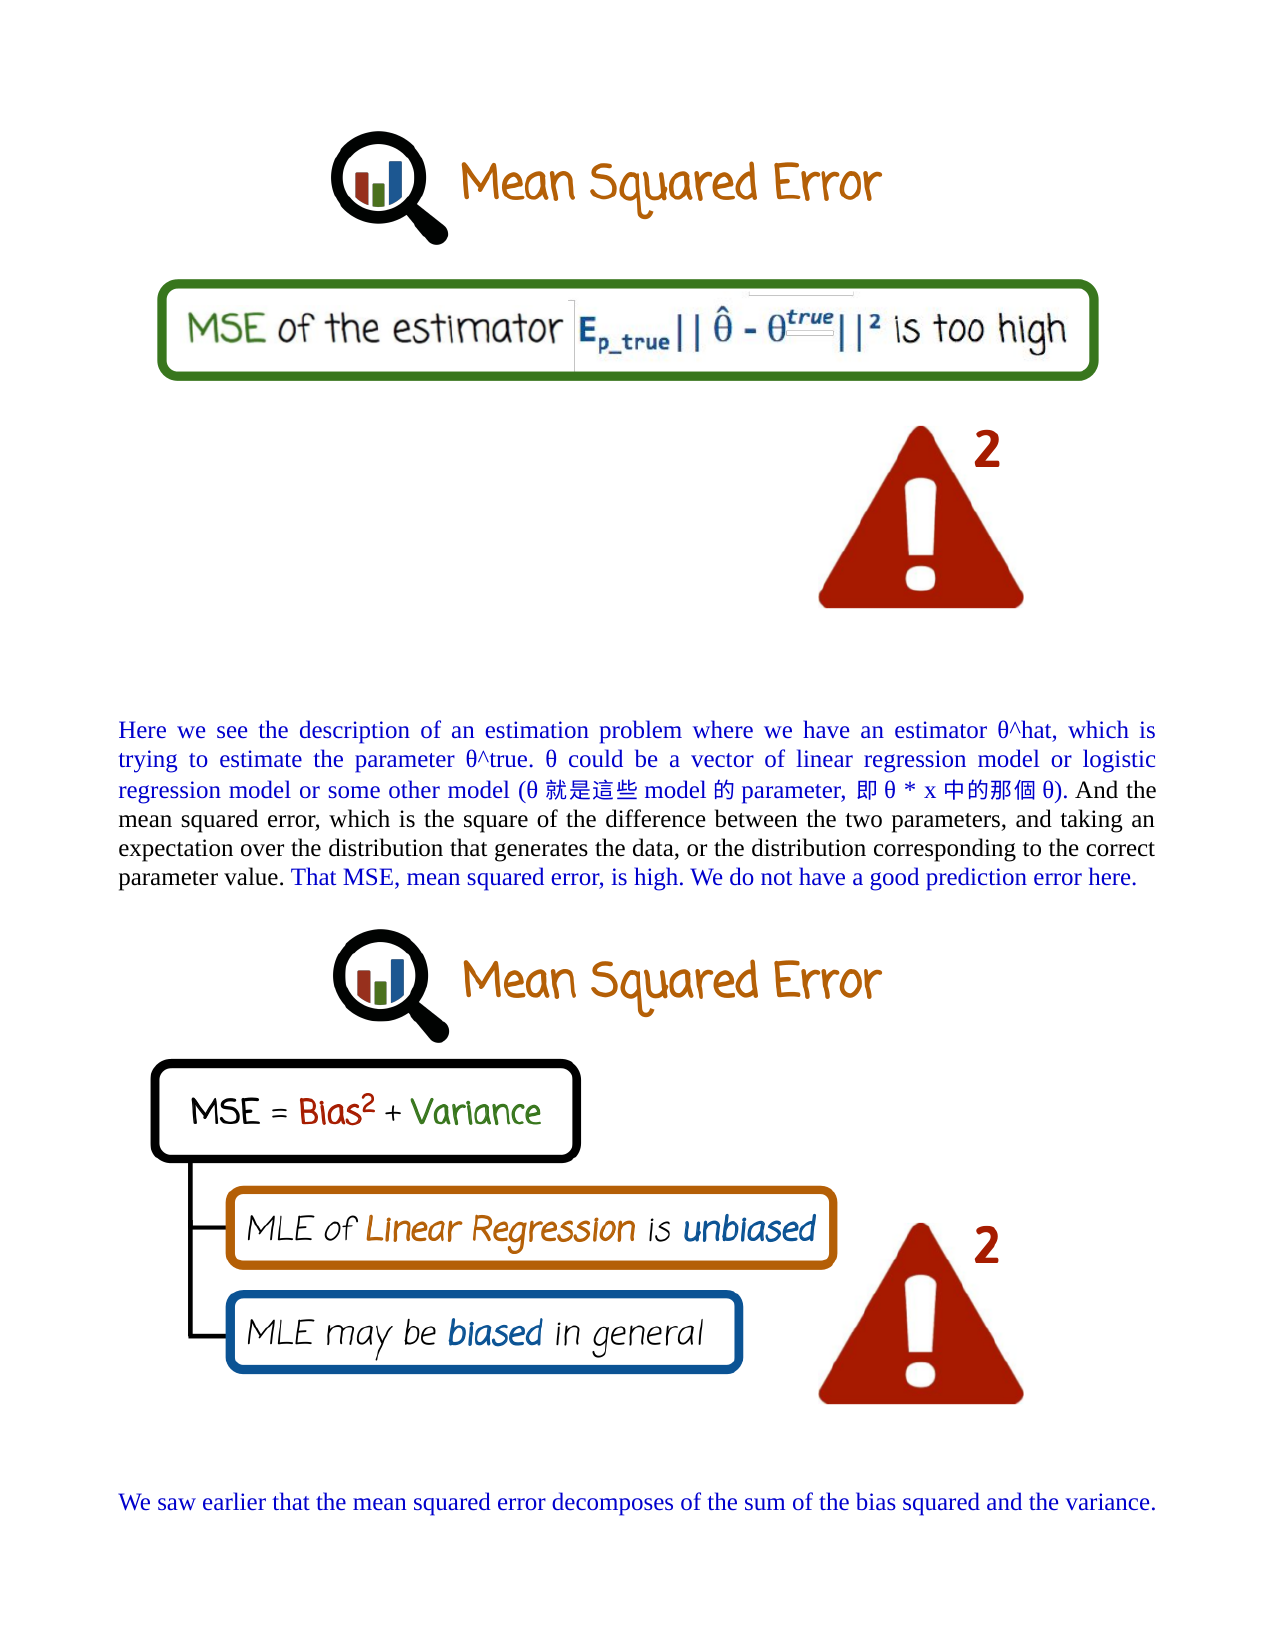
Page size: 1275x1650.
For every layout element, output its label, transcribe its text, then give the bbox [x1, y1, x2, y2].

text We saw earlier that the mean squared error decomposes of the sum of the bias squared and the variance. [118, 1487, 1157, 1516]
picture [118, 919, 1157, 1430]
picture [118, 118, 1157, 630]
text Here we see the description of an estimation problem where we have an estimator θ^hat, which is trying to estimate the parameter θ^true. θ could be a vector of linear regression model or logistic regression model or some other model (θ就是這些model的parameter, 即θ * x中的那個θ). And the mean squared error, which is the square of the difference between the two parameters, and taking an expectation over the distribution that generates the data, or the distribution corresponding to the correct parameter value. That MSE, mean squared error, is high. We do not have a good prediction error here. [118, 715, 1157, 891]
